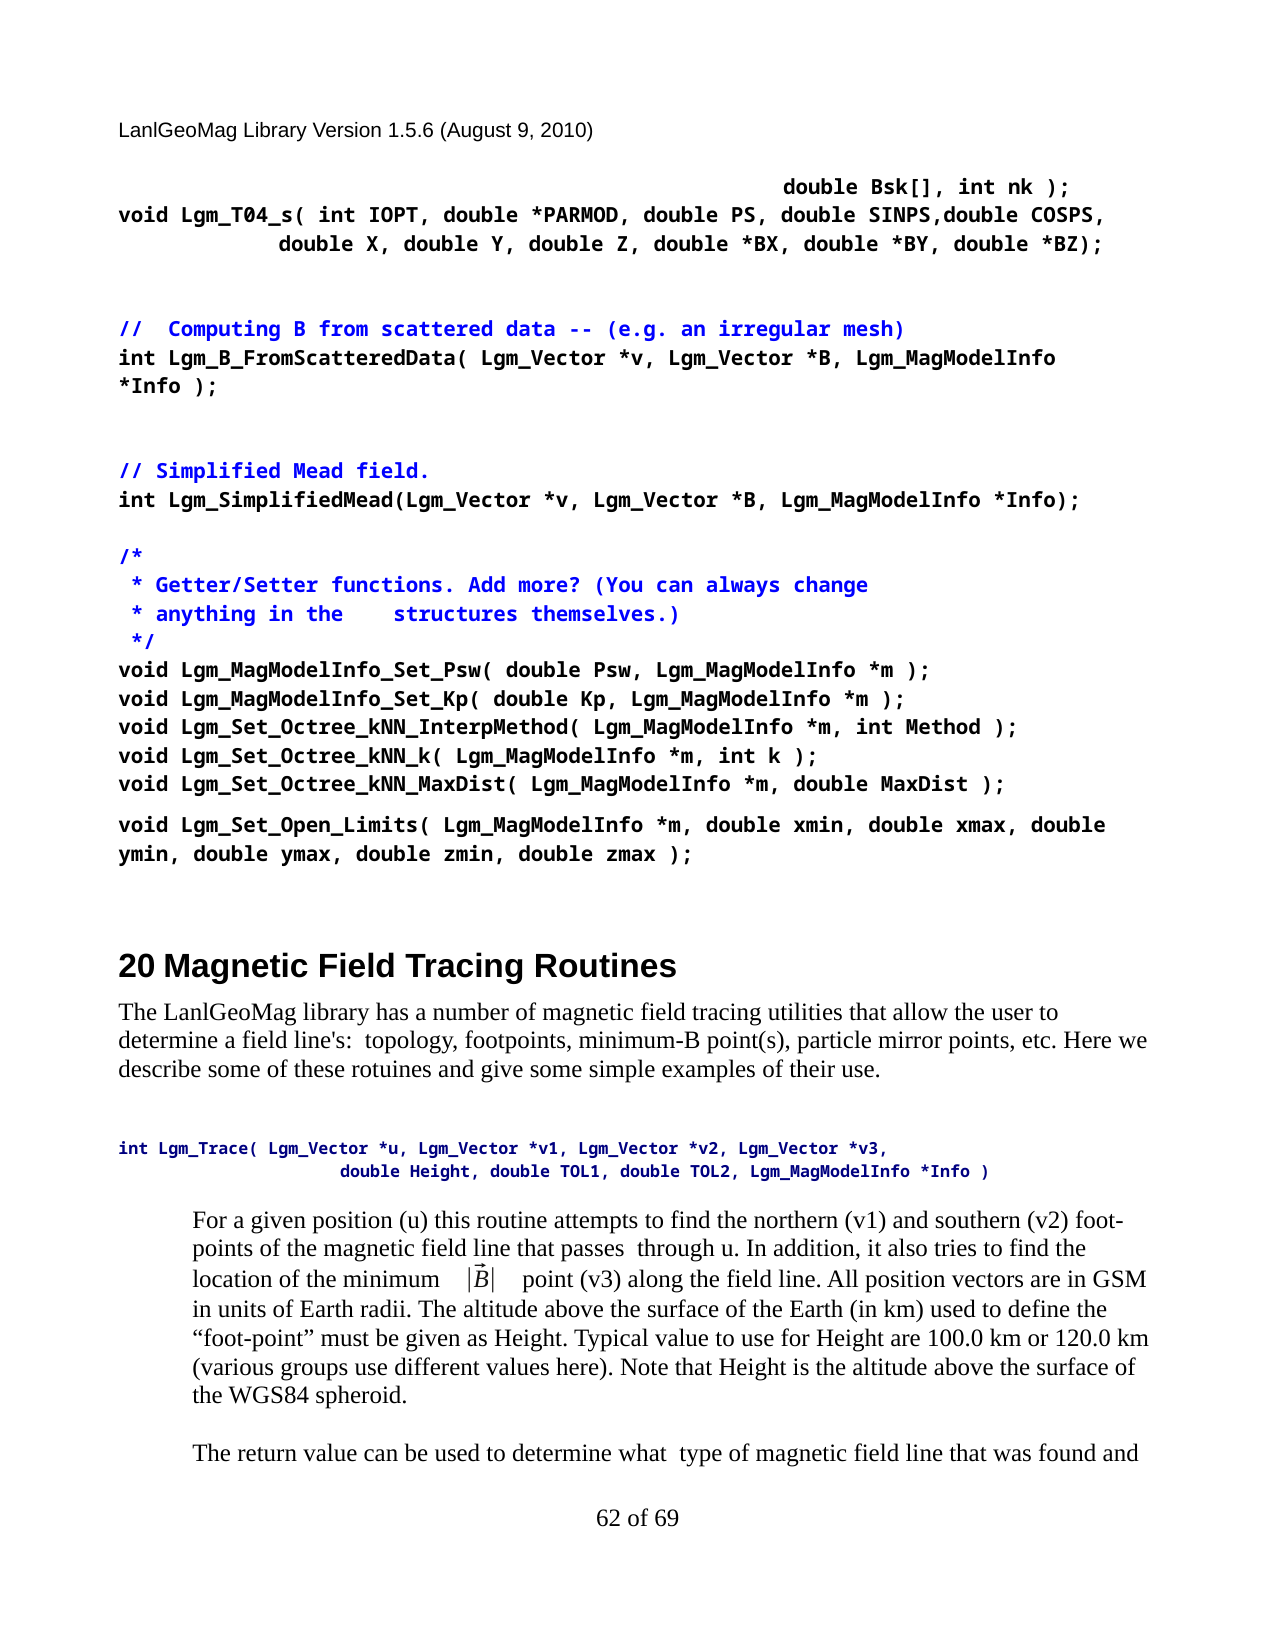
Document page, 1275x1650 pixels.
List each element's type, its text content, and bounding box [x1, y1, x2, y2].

text void Lgm_MagModelInfo_Set_Psw( double Psw, Lgm_MagModelInfo *m ); [118, 656, 1157, 684]
text The LanlGeoMag library has a number of magnetic field tracing utilities that allow the user to determine a field line's: topology, footpoints, minimum-B point(s), particle mirror points, etc. Here we describe some of these rotuines and give some simple examples of their use. [118, 997, 1157, 1083]
text void Lgm_T04_s( int IOPT, double *PARMOD, double PS, double SINPS,double COSPS, double X, double Y, double Z, double *BX, double *BY, double *BZ); [118, 201, 1157, 257]
text // Computing B from scattered data -- (e.g. an irregular mesh) [118, 314, 1157, 343]
text * anything in the structures themselves.) [118, 599, 1157, 627]
text For a given position (u) this routine attempts to find the northern (v1) and southern (v2) foot-points of the magnetic field line that passes through u. In addition, it also tries to find the location of the minimum point (v3) along the field line. All position vectors are in GSM in units of Earth radii. The altitude above the surface of the Earth (in km) used to define the “foot-point” must be given as Height. Typical value to use for Height are 100.0 km or 120.0 km (various groups use different values here). Note that Height is the altitude above the surface of the WGS84 spheroid. [192, 1205, 1157, 1409]
subtitle Magnetic Field Tracing Routines [118, 946, 1157, 984]
text void Lgm_Set_Open_Limits( Lgm_MagModelInfo *m, double xmin, double xmax, double ymin, double ymax, double zmin, double zmax ); [118, 810, 1157, 867]
text /* [118, 542, 1157, 570]
text double Bsk[], int nk ); [118, 172, 1157, 201]
text int Lgm_B_FromScatteredData( Lgm_Vector *v, Lgm_Vector *B, Lgm_MagModelInfo *Info ); [118, 343, 1157, 399]
text int Lgm_Trace( Lgm_Vector *u, Lgm_Vector *v1, Lgm_Vector *v2, Lgm_Vector *v3, [118, 1137, 1157, 1159]
text void Lgm_MagModelInfo_Set_Kp( double Kp, Lgm_MagModelInfo *m ); [118, 684, 1157, 712]
text int Lgm_SimplifiedMead(Lgm_Vector *v, Lgm_Vector *B, Lgm_MagModelInfo *Info); [118, 485, 1157, 513]
text * Getter/Setter functions. Add more? (You can always change [118, 570, 1157, 599]
text void Lgm_Set_Octree_kNN_MaxDist( Lgm_MagModelInfo *m, double MaxDist ); [118, 769, 1157, 798]
text void Lgm_Set_Octree_kNN_InterpMethod( Lgm_MagModelInfo *m, int Method ); [118, 712, 1157, 741]
text double Height, double TOL1, double TOL2, Lgm_MagModelInfo *Info ) [118, 1159, 1157, 1182]
text */ [118, 627, 1157, 656]
text void Lgm_Set_Octree_kNN_k( Lgm_MagModelInfo *m, int k ); [118, 741, 1157, 769]
text The return value can be used to determine what type of magnetic field line that was found and [192, 1438, 1157, 1467]
text // Simplified Mead field. [118, 456, 1157, 485]
